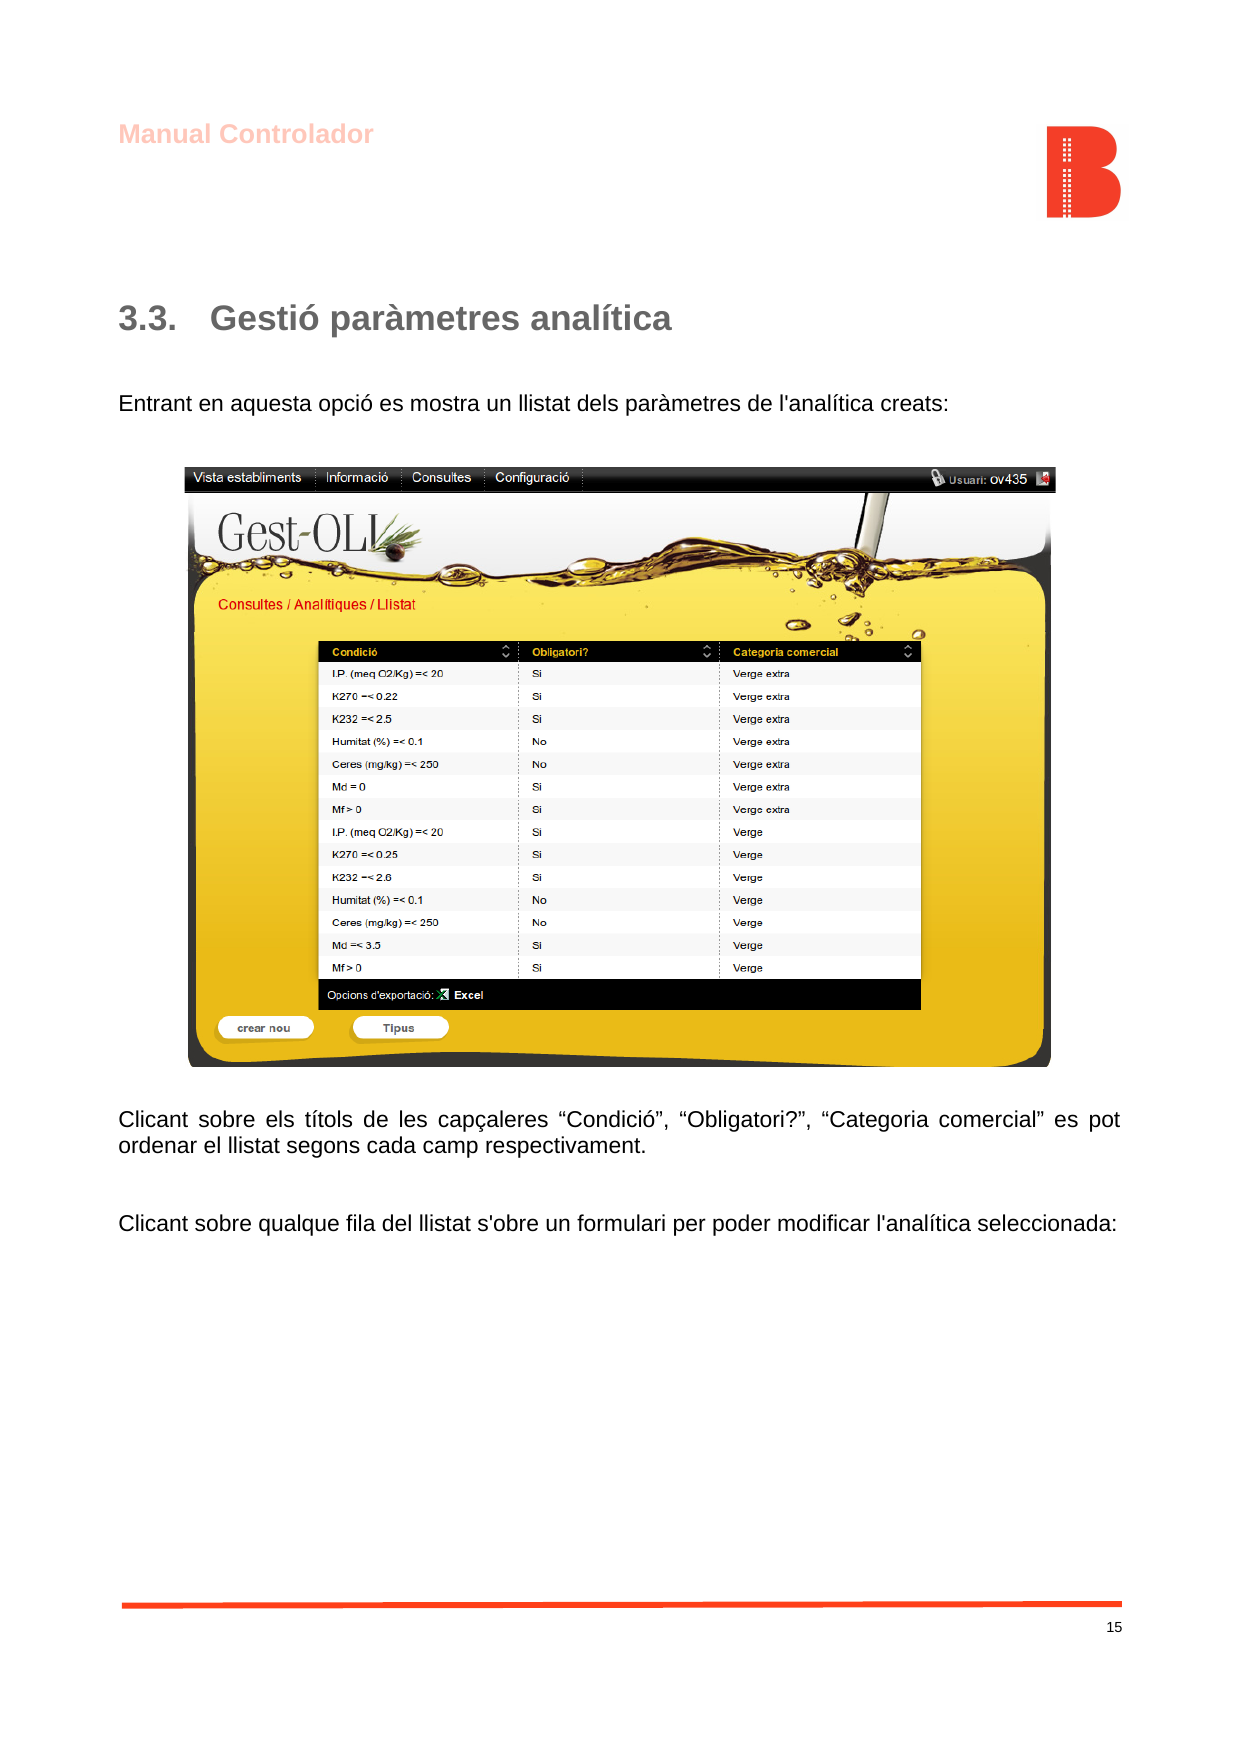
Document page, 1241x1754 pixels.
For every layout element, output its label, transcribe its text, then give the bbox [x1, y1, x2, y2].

text Entrant en aquesta opció es mostra un llistat dels paràmetres de l'analítica creats: [118, 390, 1122, 416]
text Clicant sobre els títols de les capçaleres “Condició”, “Obligatori?”, “Categoria comercial” es pot ordenar el llistat segons cada camp respectivament. [118, 1106, 1122, 1159]
picture [1036, 124, 1130, 221]
subtitle Gestió paràmetres analítica [118, 298, 1122, 338]
text Clicant sobre qualque fila del llistat s'obre un formulari per poder modificar l'analítica seleccionada: [118, 1210, 1122, 1236]
picture [184, 467, 1056, 1067]
